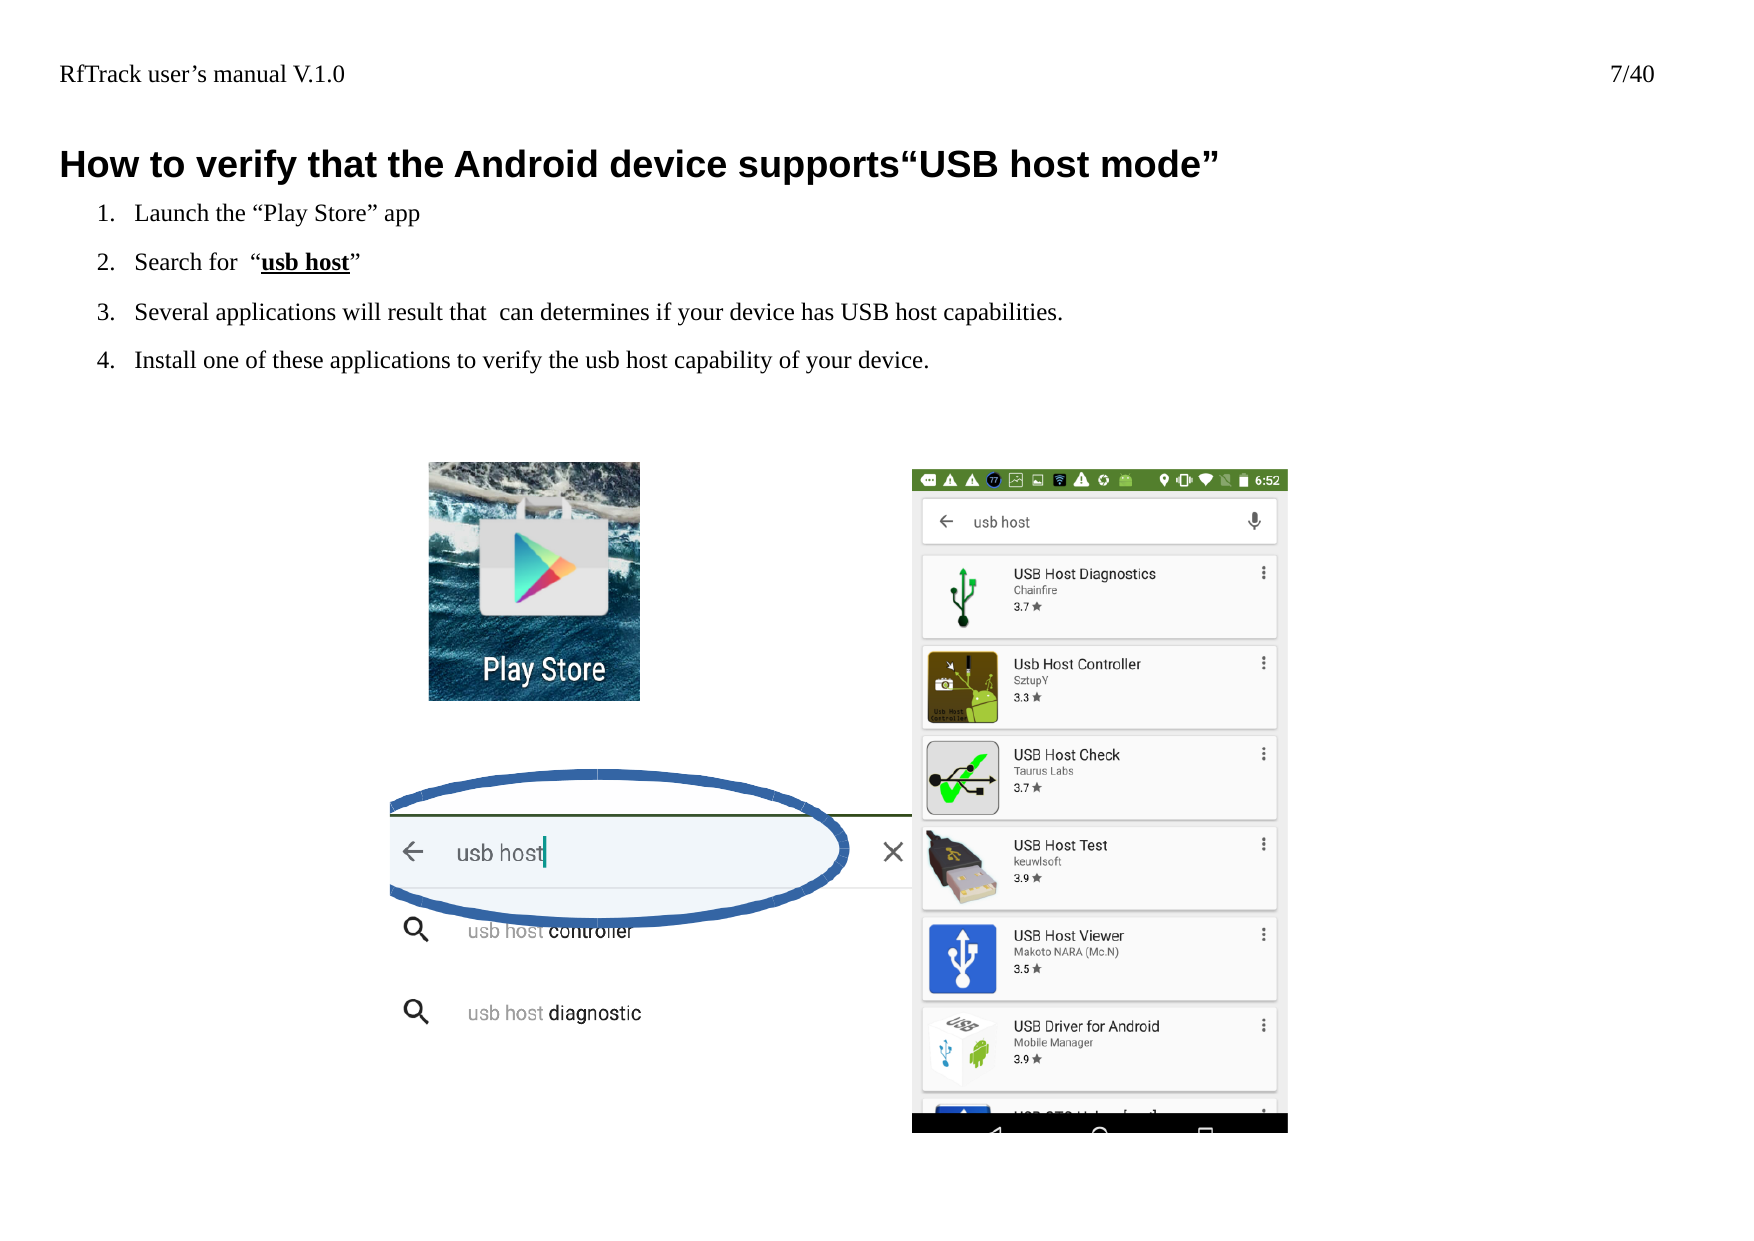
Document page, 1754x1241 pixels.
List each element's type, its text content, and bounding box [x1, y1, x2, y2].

list Launch the “Play Store” app [97, 198, 1695, 227]
list Search for “usb host” [97, 247, 1695, 276]
list Several applications will result that can determines if your device has USB host capabilities. [97, 297, 1695, 325]
subtitle How to verify that the Android device supports“USB host mode” [59, 142, 1695, 186]
picture [389, 443, 1365, 1133]
list Install one of these applications to verify the usb host capability of your device. [97, 346, 1695, 374]
